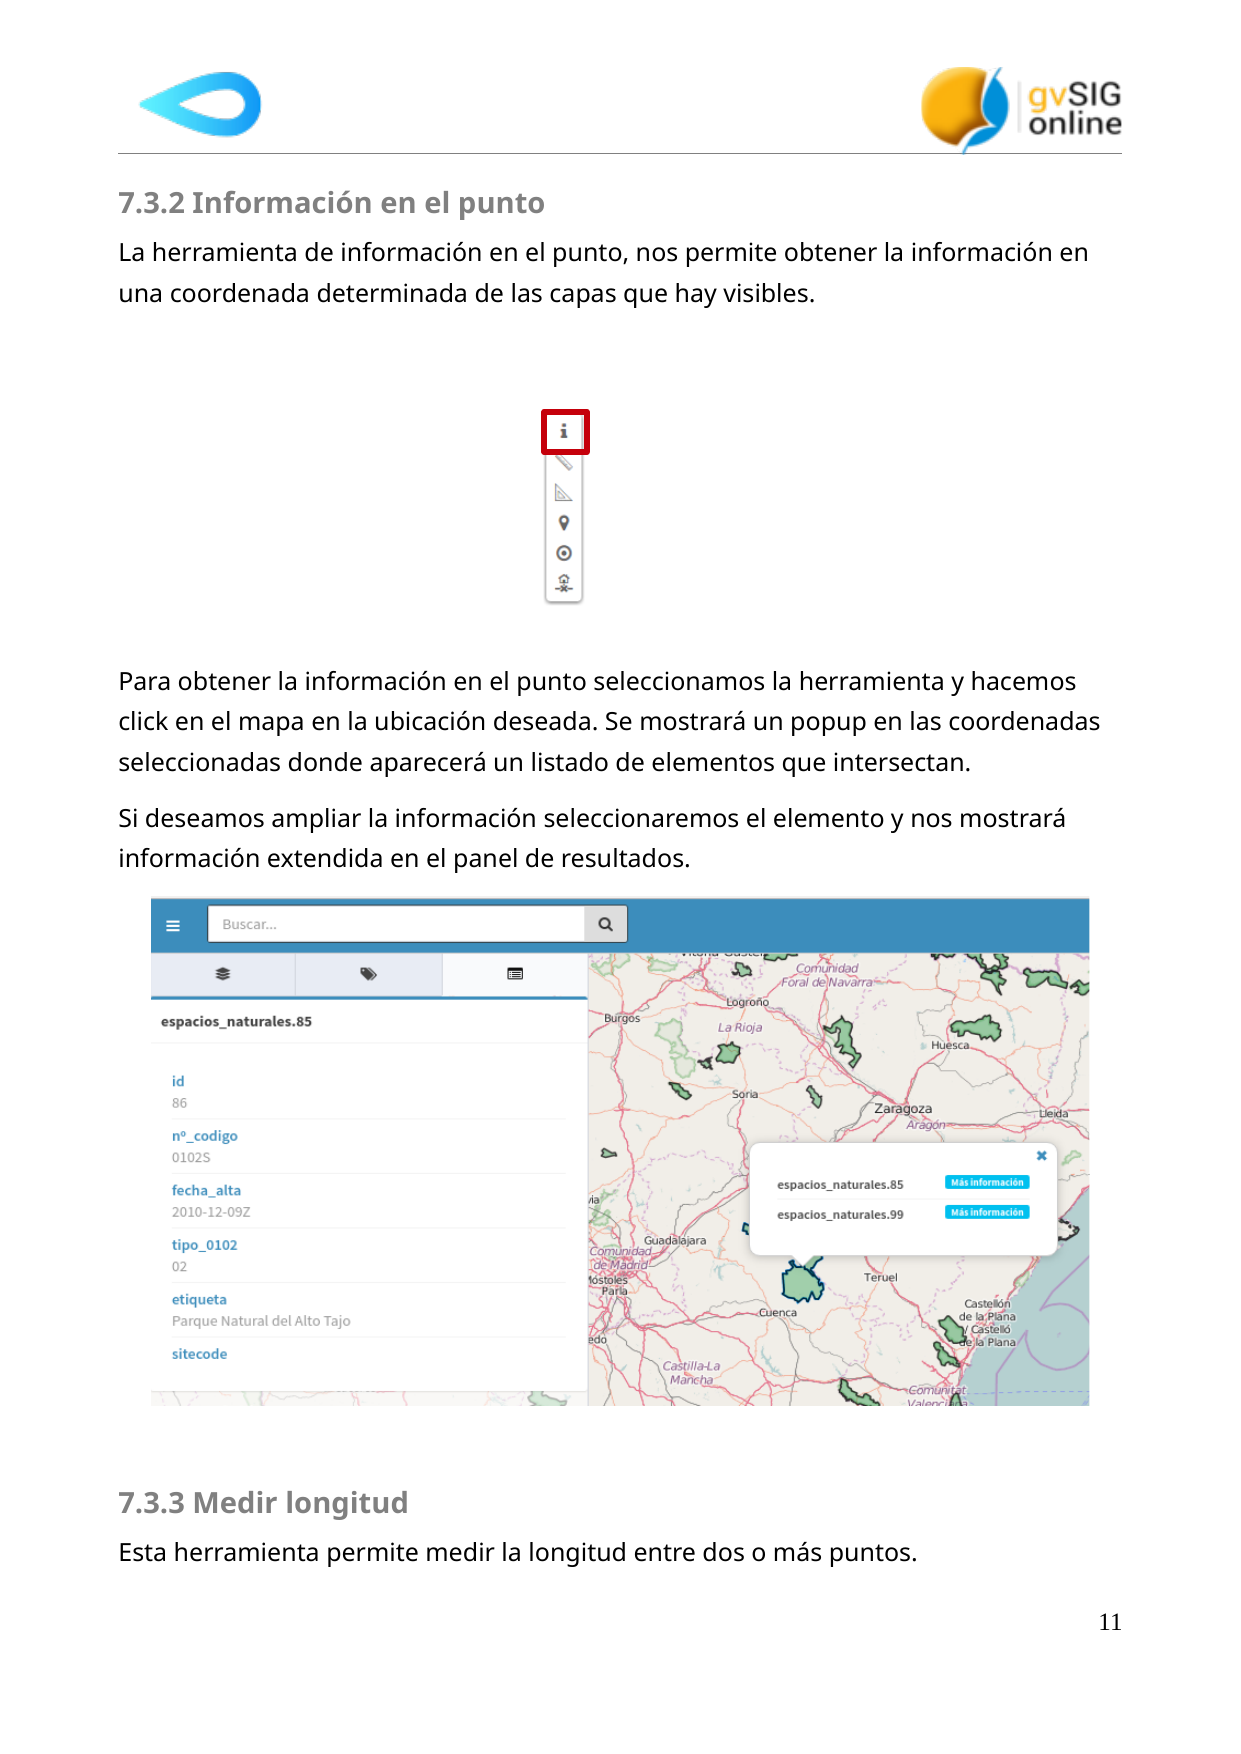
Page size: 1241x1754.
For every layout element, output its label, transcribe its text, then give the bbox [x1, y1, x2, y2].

picture [921, 67, 1122, 155]
picture [119, 62, 282, 154]
text Para obtener la información en el punto seleccionamos la herramienta y hacemos click en el mapa en la ubicación deseada. Se mostrará un popup en las coordenadas seleccionadas donde aparecerá un listado de elementos que intersectan. [118, 663, 1122, 779]
picture [151, 896, 1090, 1406]
subtitle 7.3.2 Información en el punto [118, 182, 1122, 222]
text Si deseamos ampliar la información seleccionaremos el elemento y nos mostrará información extendida en el panel de resultados. [118, 800, 1122, 875]
text Esta herramienta permite medir la longitud entre dos o más puntos. [118, 1534, 1122, 1568]
text La herramienta de información en el punto, nos permite obtener la información en una coordenada determinada de las capas que hay visibles. [118, 234, 1122, 309]
subtitle 7.3.3 Medir longitud [118, 1482, 1122, 1522]
picture [542, 455, 587, 607]
picture [547, 415, 584, 449]
